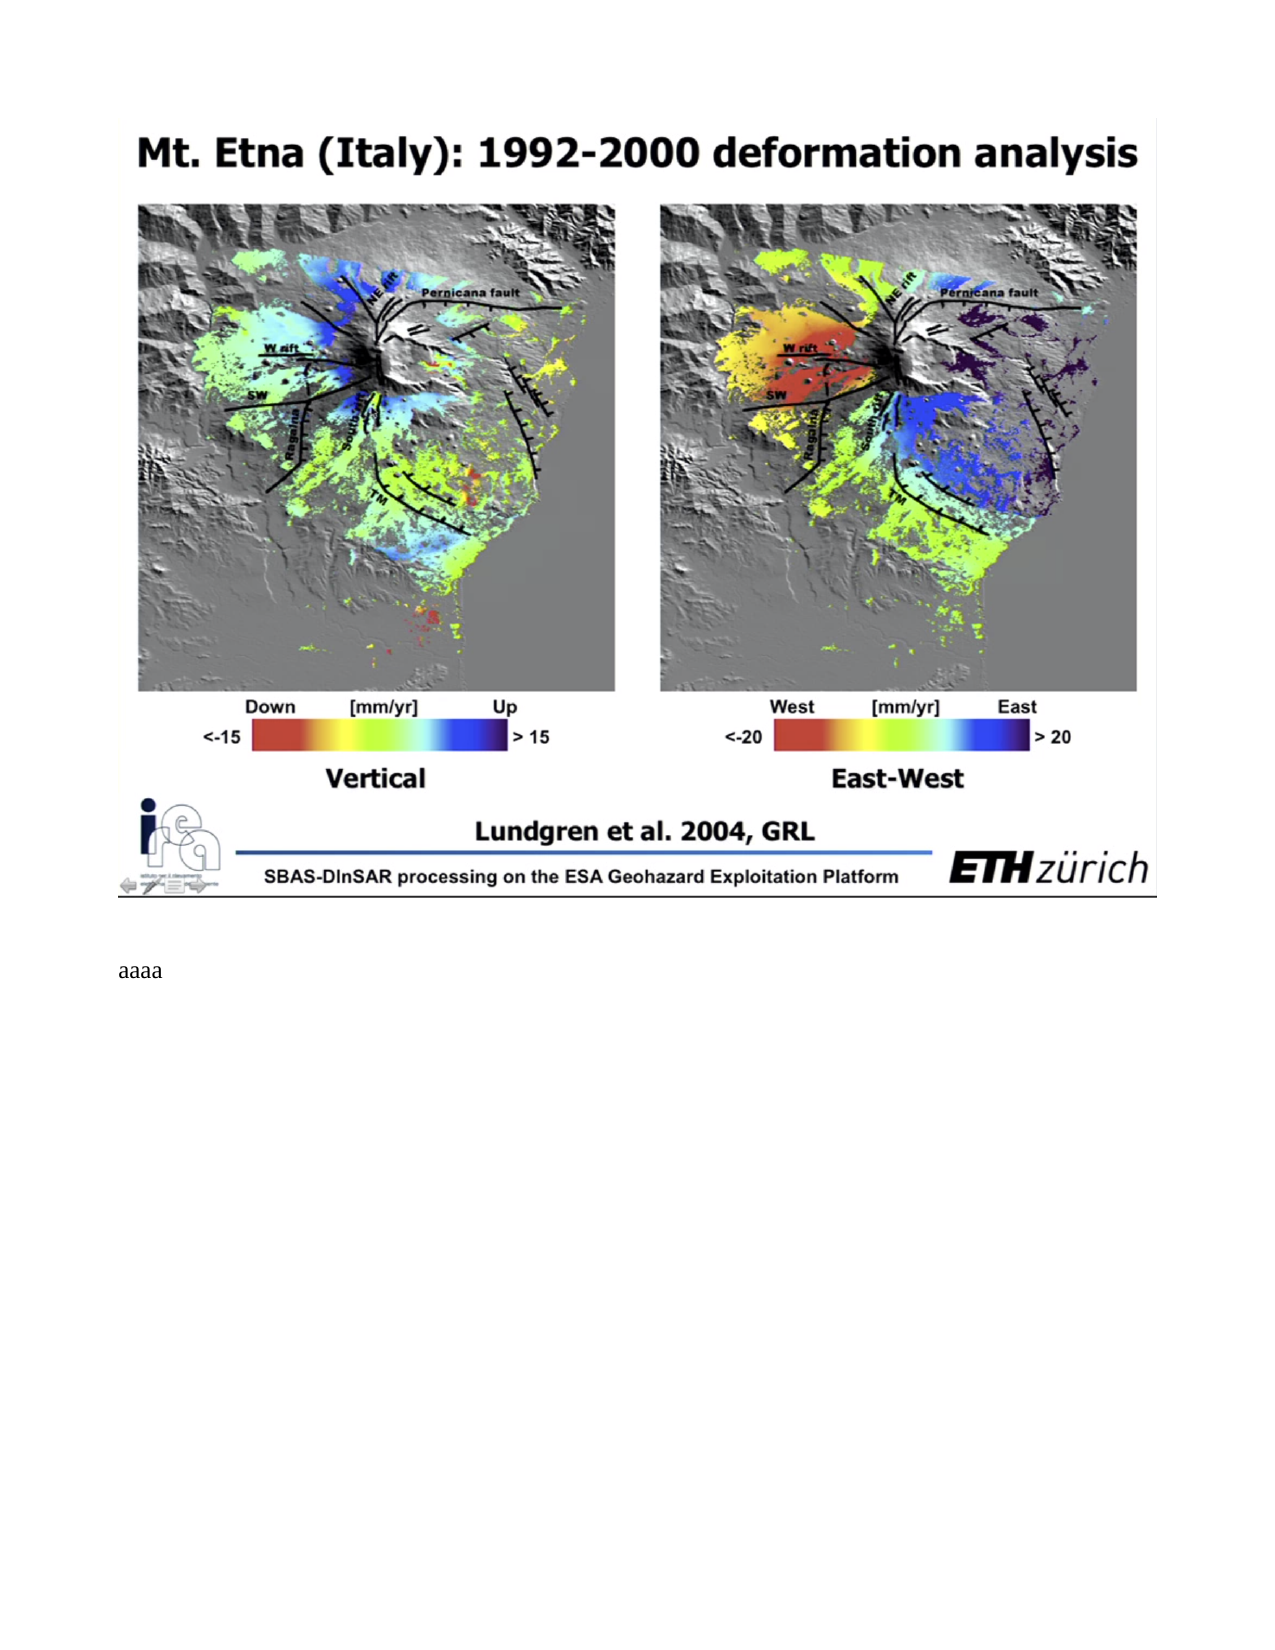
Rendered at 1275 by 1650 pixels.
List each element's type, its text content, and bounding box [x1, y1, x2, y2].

picture [118, 118, 1157, 898]
text aaaa [118, 955, 1157, 983]
